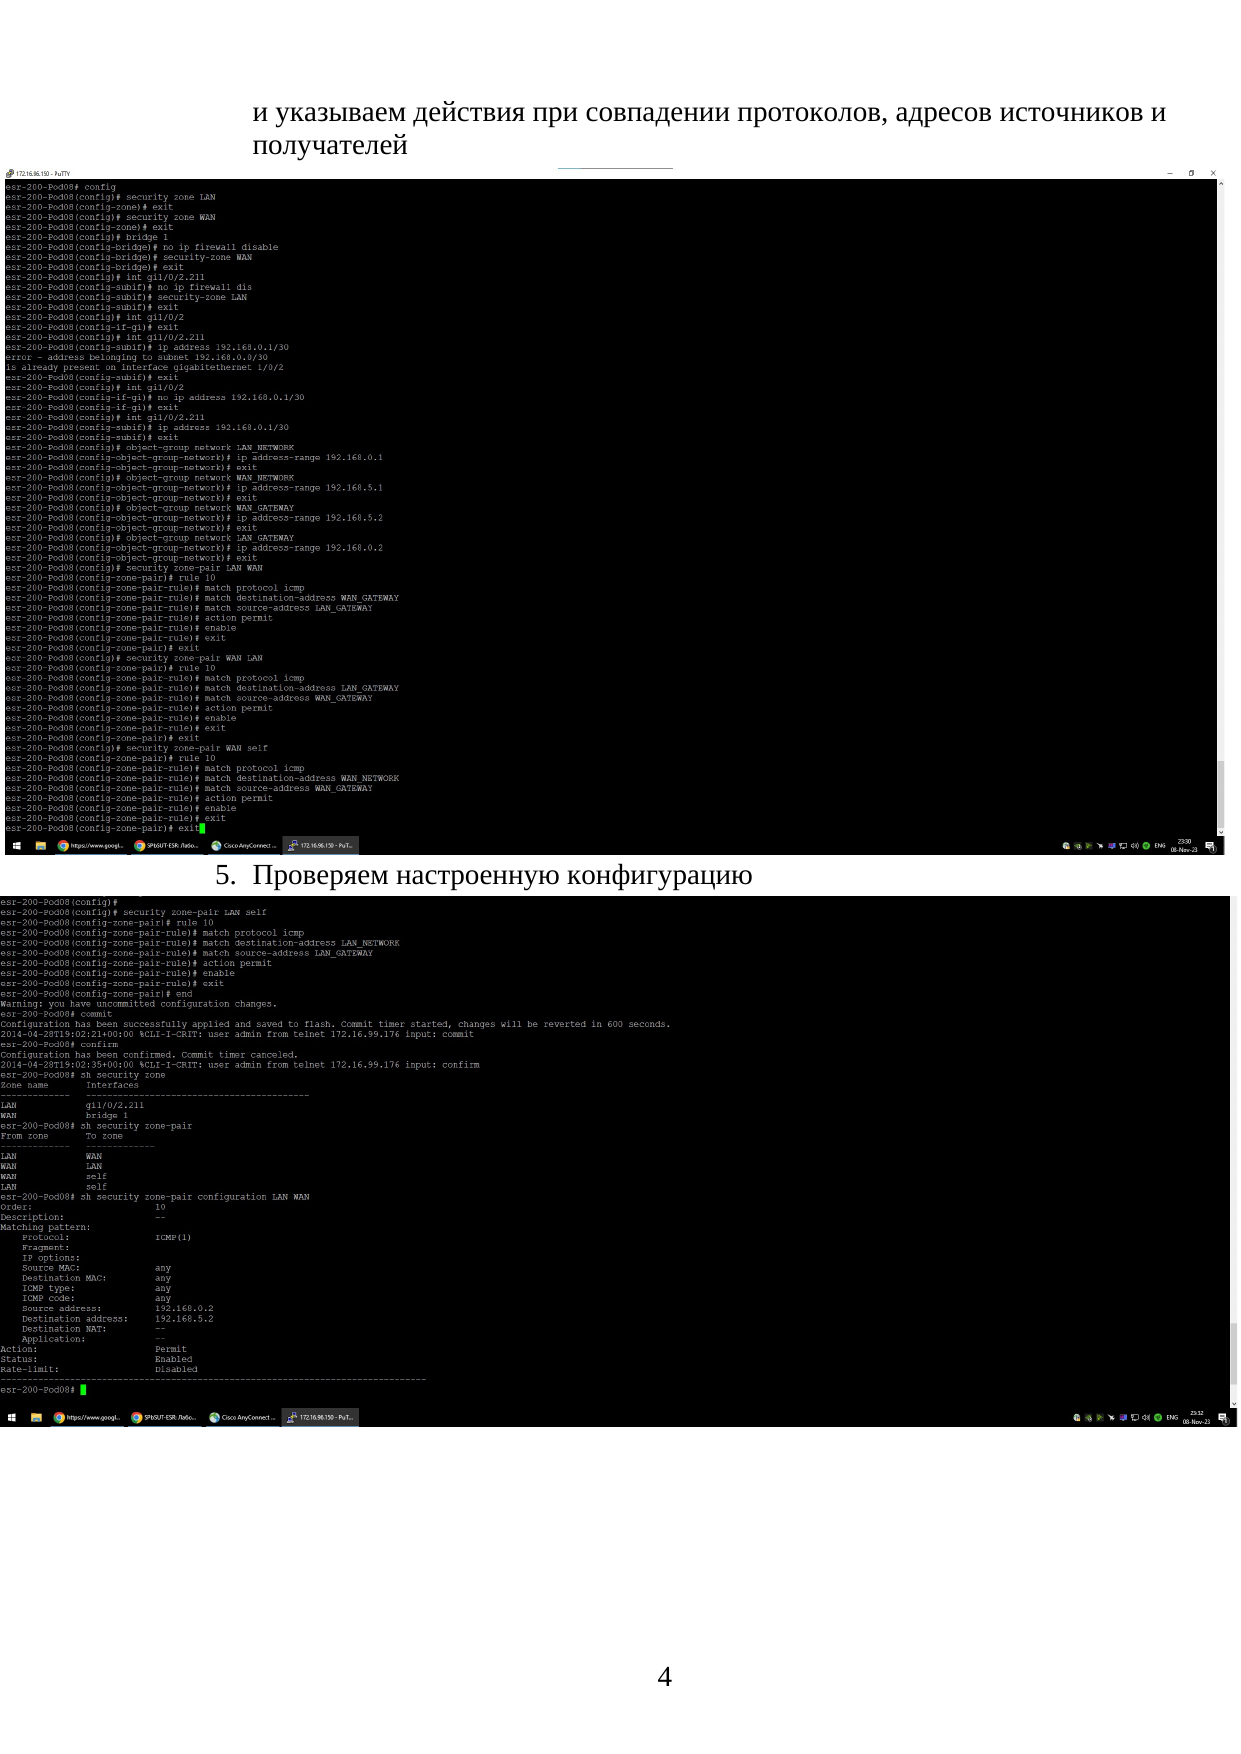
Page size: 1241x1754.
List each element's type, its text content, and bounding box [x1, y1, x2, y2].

list и указываем действия при совпадении протоколов, адресов источников и получателей [215, 94, 1169, 161]
list [215, 163, 1169, 168]
picture [0, 896, 1238, 1427]
list Проверяем настроенную конфигурацию [215, 855, 1169, 891]
picture [5, 168, 1225, 855]
